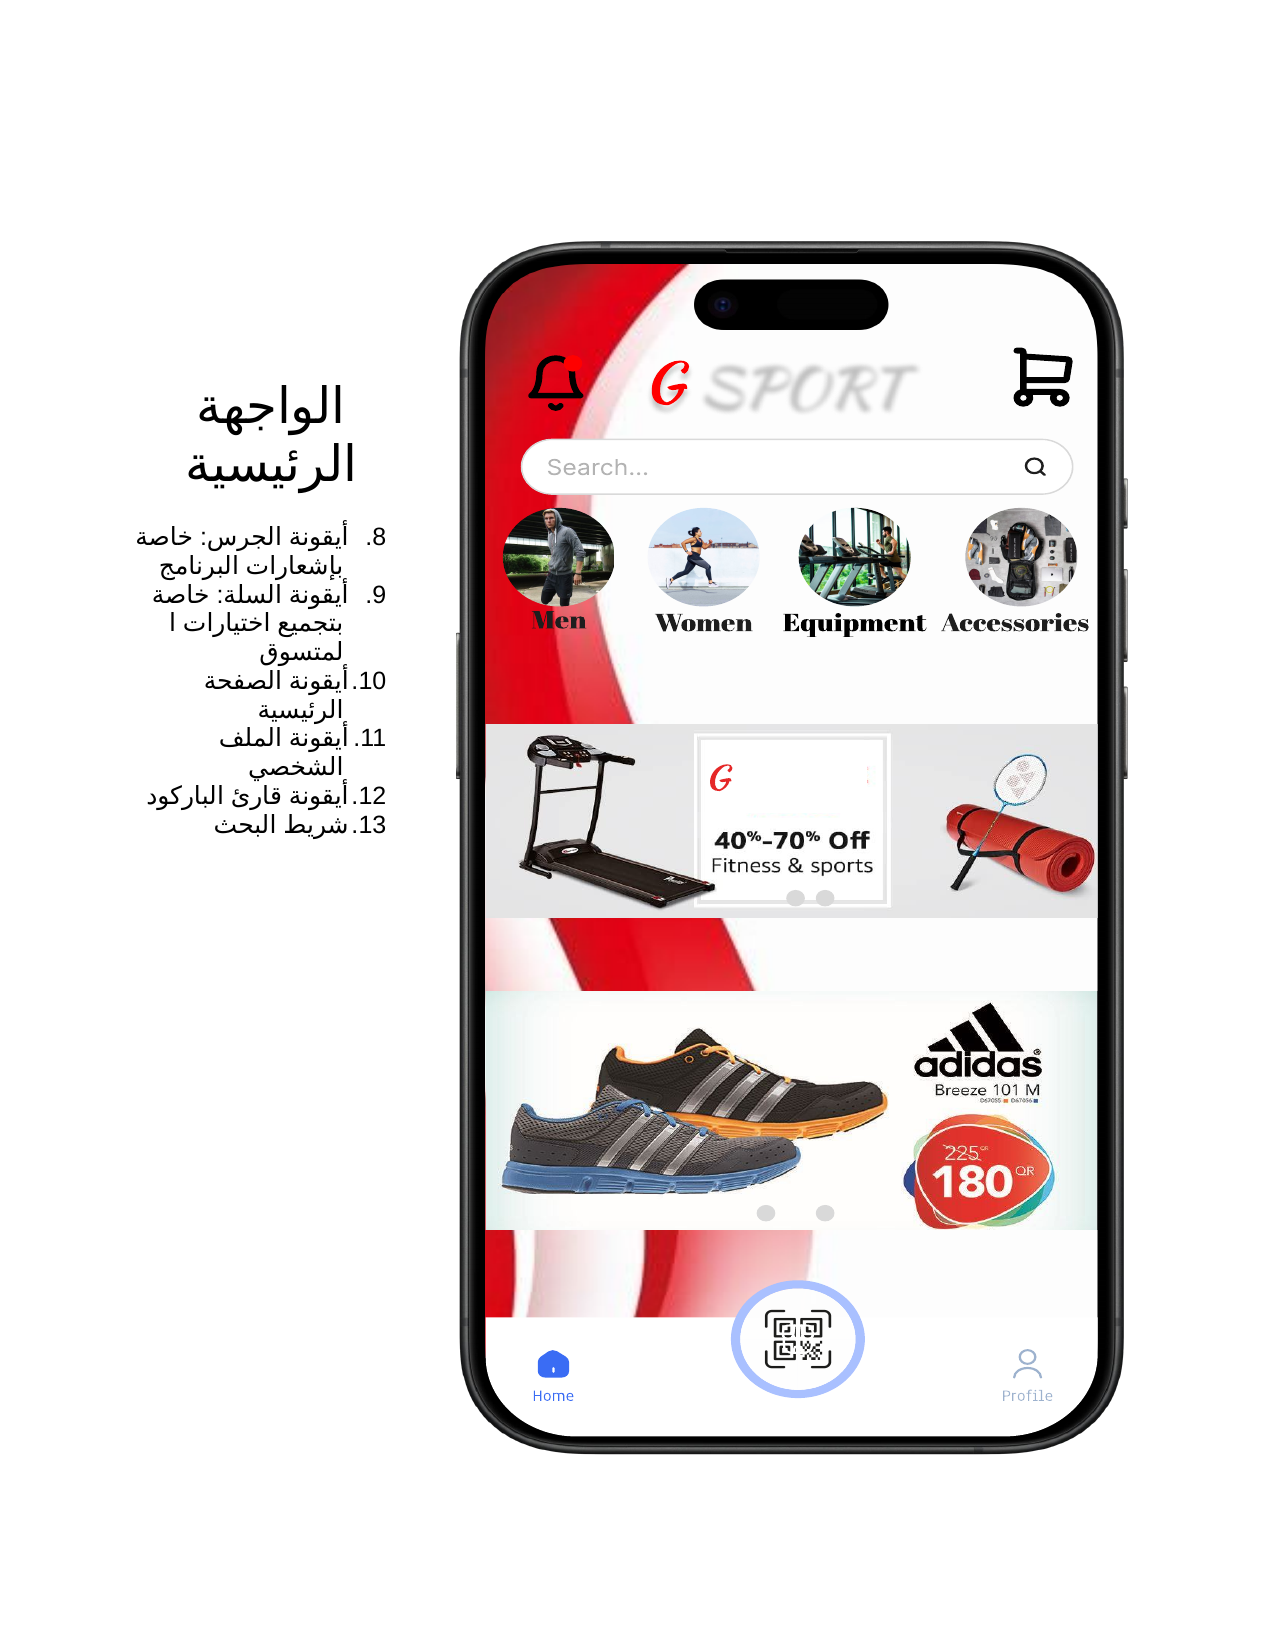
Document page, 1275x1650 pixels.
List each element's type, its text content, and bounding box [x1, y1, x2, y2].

list أيقونة قارئ الباركود [118, 781, 423, 809]
text الواجهة الرئيسية [118, 377, 423, 493]
list أيقونة الجرس: خاصة بإشعارات البرنامج [118, 522, 423, 579]
list شريط البحث [118, 809, 423, 838]
list أيقونة الملف الشخصي [118, 723, 423, 781]
list أيقونة الصفحة الرئيسية [118, 666, 423, 723]
list أيقونة السلة: خاصة بتجميع اختيارات ا لمتسوق [118, 579, 423, 666]
